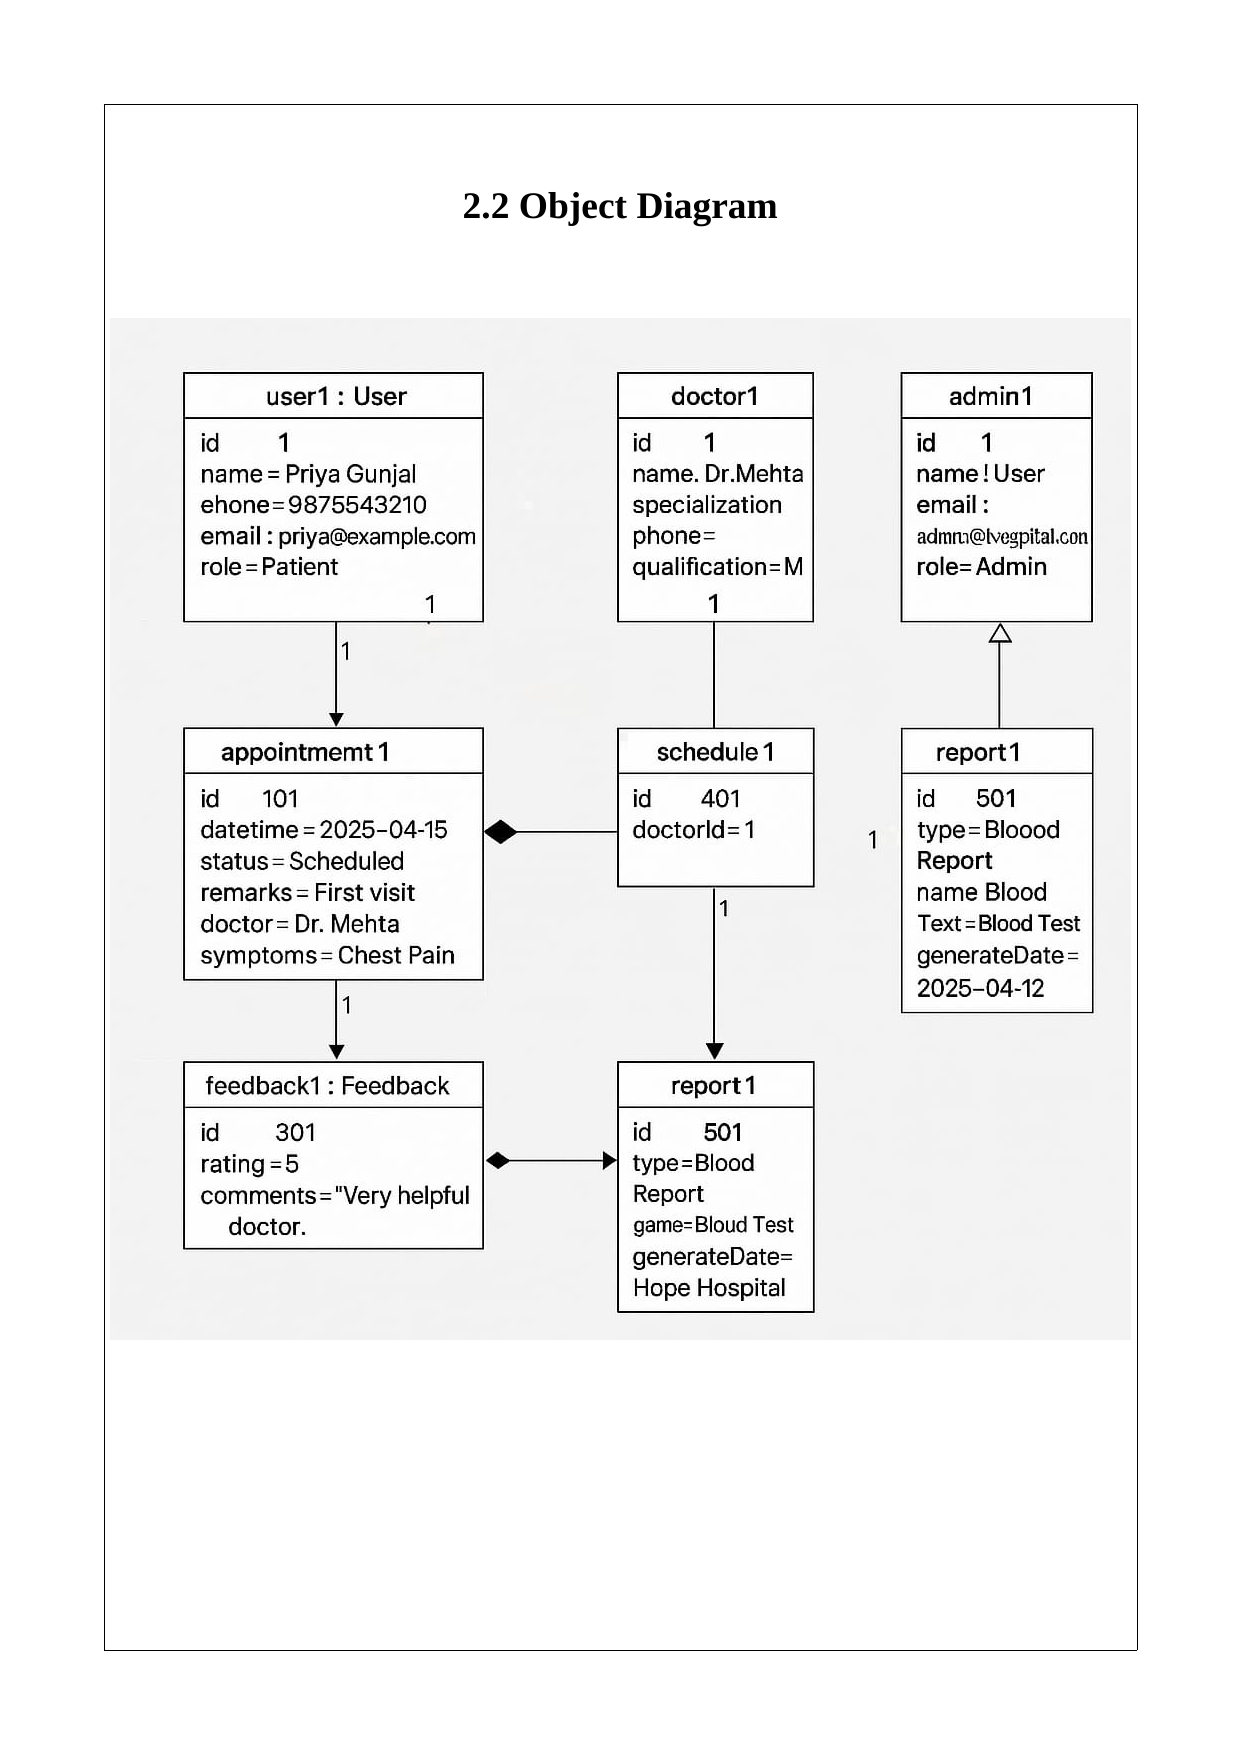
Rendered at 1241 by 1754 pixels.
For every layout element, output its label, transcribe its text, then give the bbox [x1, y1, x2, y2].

text 2.2 Object Diagram [110, 183, 1131, 226]
picture [109, 318, 1131, 1340]
